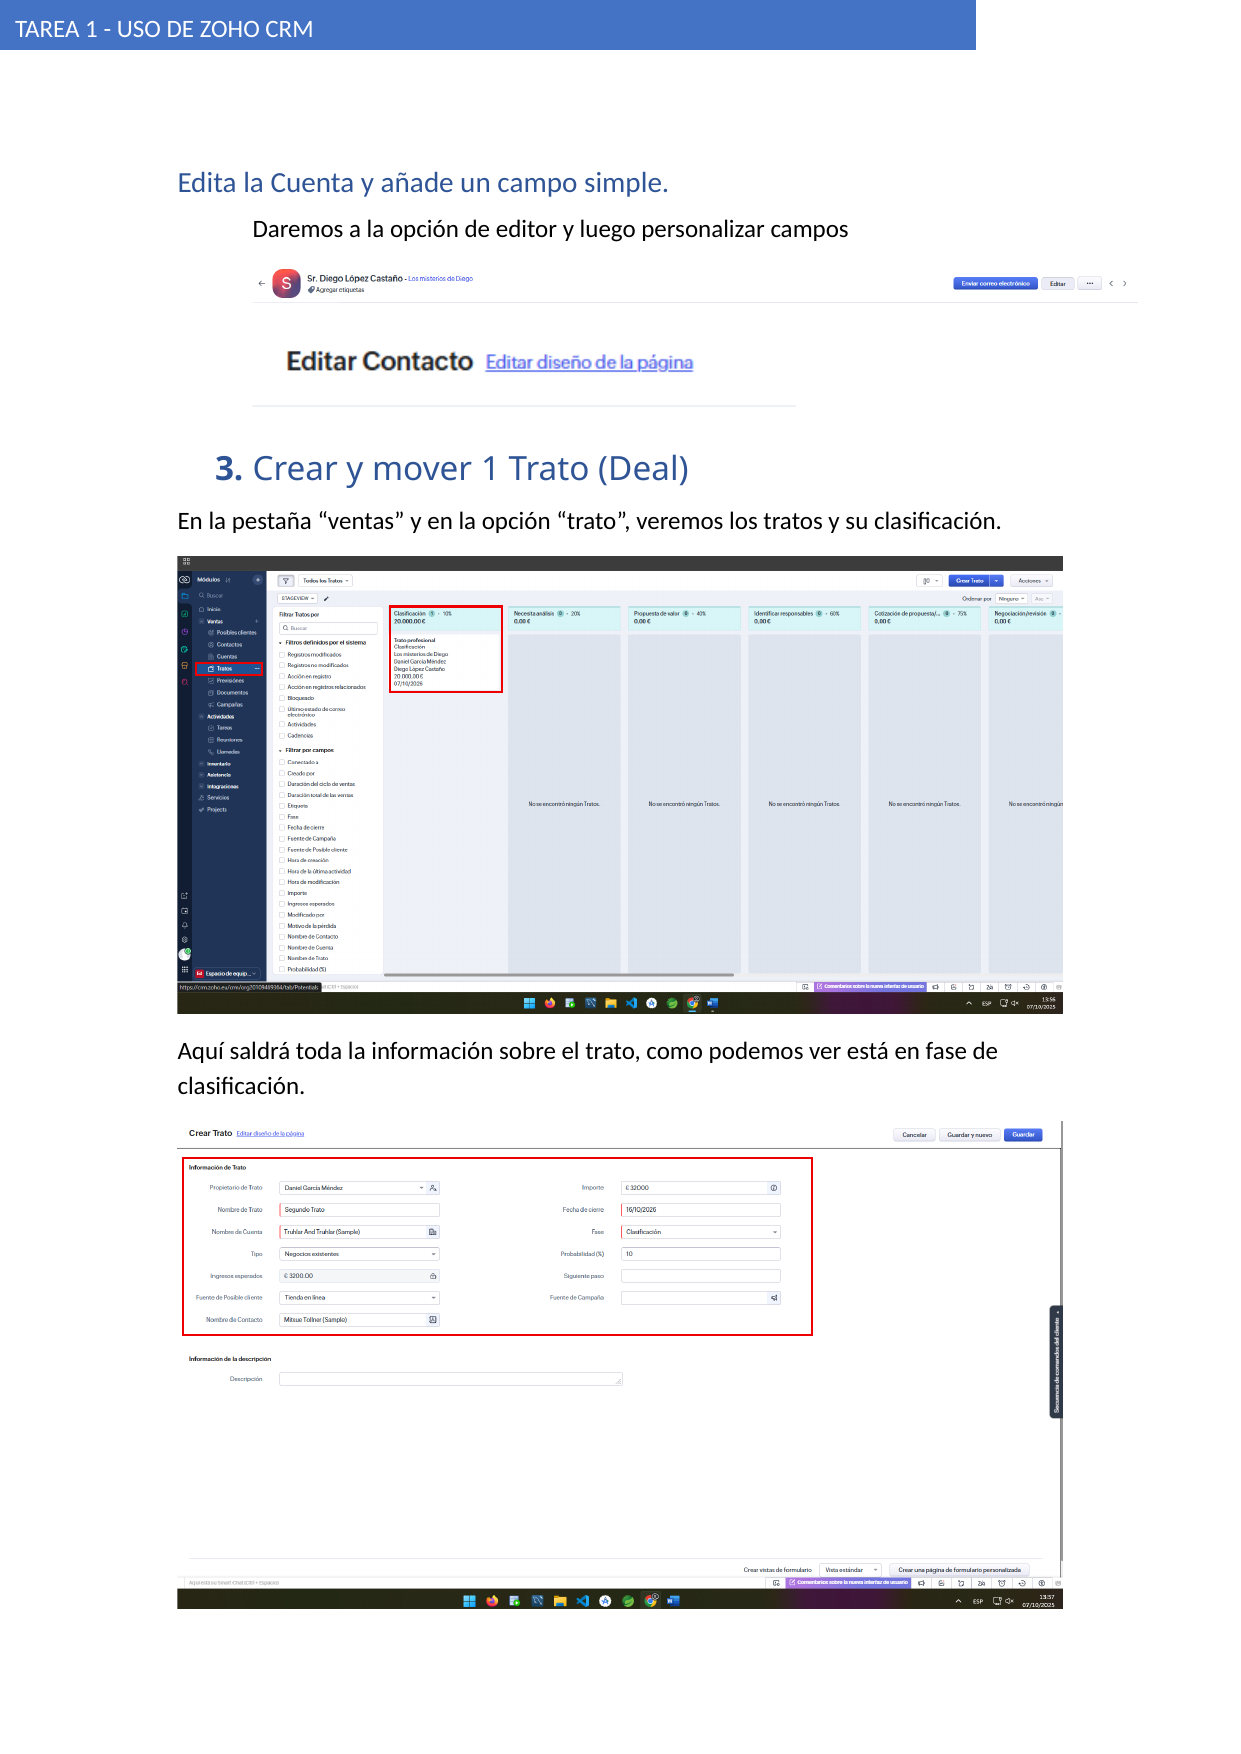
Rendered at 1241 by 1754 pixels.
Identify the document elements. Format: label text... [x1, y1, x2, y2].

list Daremos a la opción de editor y luego personalizar campos [252, 213, 1063, 244]
text En la pestaña “ventas” y en la opción “trato”, veremos los tratos y su clasificación. [177, 505, 1063, 536]
text Aquí saldrá toda la información sobre el trato, como podemos ver está en fase de clasificación. [177, 1035, 1063, 1101]
subtitle Edita la Cuenta y añade un campo simple. [177, 164, 1063, 200]
list Crear y mover 1 Trato (Deal) [215, 444, 1063, 490]
